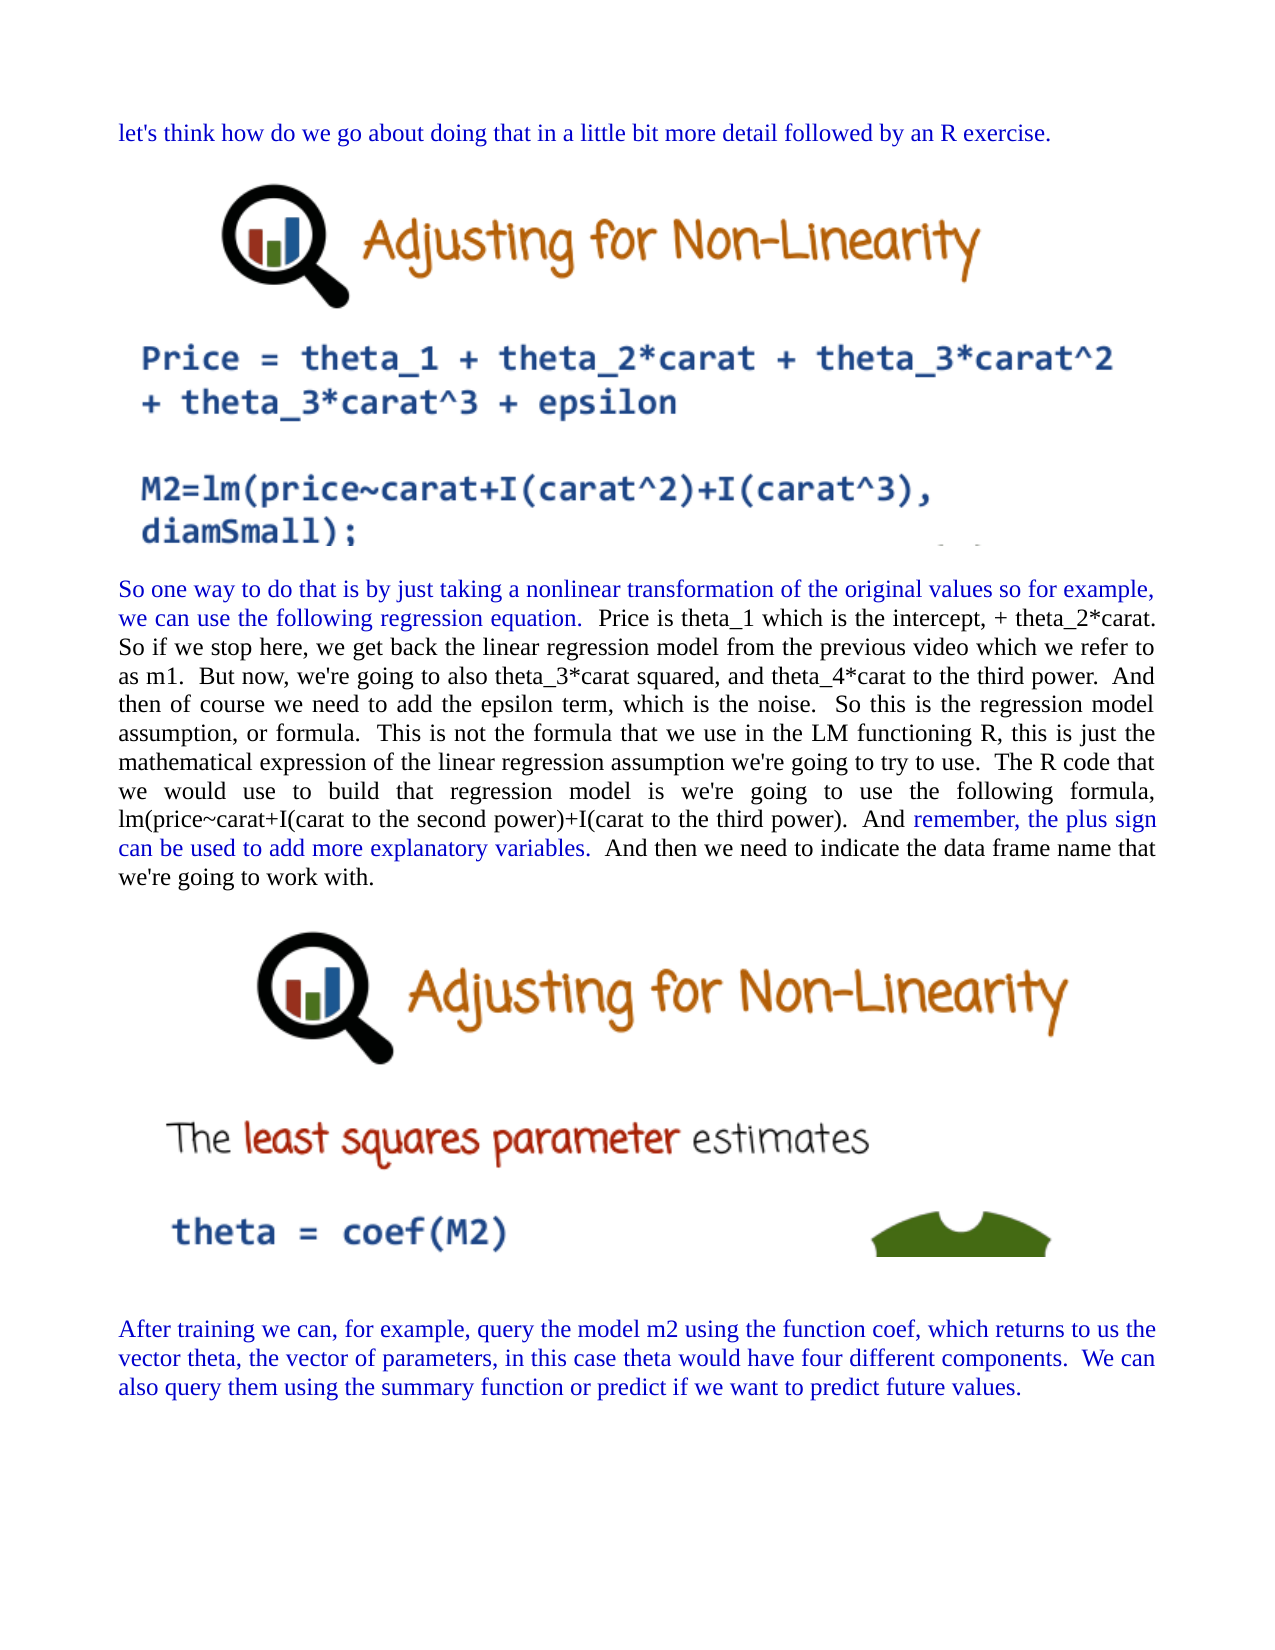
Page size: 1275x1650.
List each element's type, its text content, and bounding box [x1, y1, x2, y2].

text After training we can, for example, query the model m2 using the function coef, which returns to us the vector theta, the vector of parameters, in this case theta would have four different components. We can also query them using the summary function or predict if we want to predict future values. [118, 1314, 1157, 1401]
text let's think how do we go about doing that in a little bit more detail followed by an R exercise. [118, 118, 1157, 147]
picture [165, 919, 1110, 1257]
picture [118, 175, 1157, 546]
text So one way to do that is by just taking a nonlinear transformation of the original values so for example, we can use the following regression equation. Price is theta_1 which is the intercept, + theta_2*carat. So if we stop here, we get back the linear regression model from the previous video which we refer to as m1. But now, we're going to also theta_3*carat squared, and theta_4*carat to the third power. And then of course we need to add the epsilon term, which is the noise. So this is the regression model assumption, or formula. This is not the formula that we use in the LM functioning R, this is just the mathematical expression of the linear regression assumption we're going to try to use. The R code that we would use to build that regression model is we're going to use the following formula, lm(price~carat+I(carat to the second power)+I(carat to the third power). And remember, the plus sign can be used to add more explanatory variables. And then we need to indicate the data frame name that we're going to work with. [118, 574, 1157, 891]
